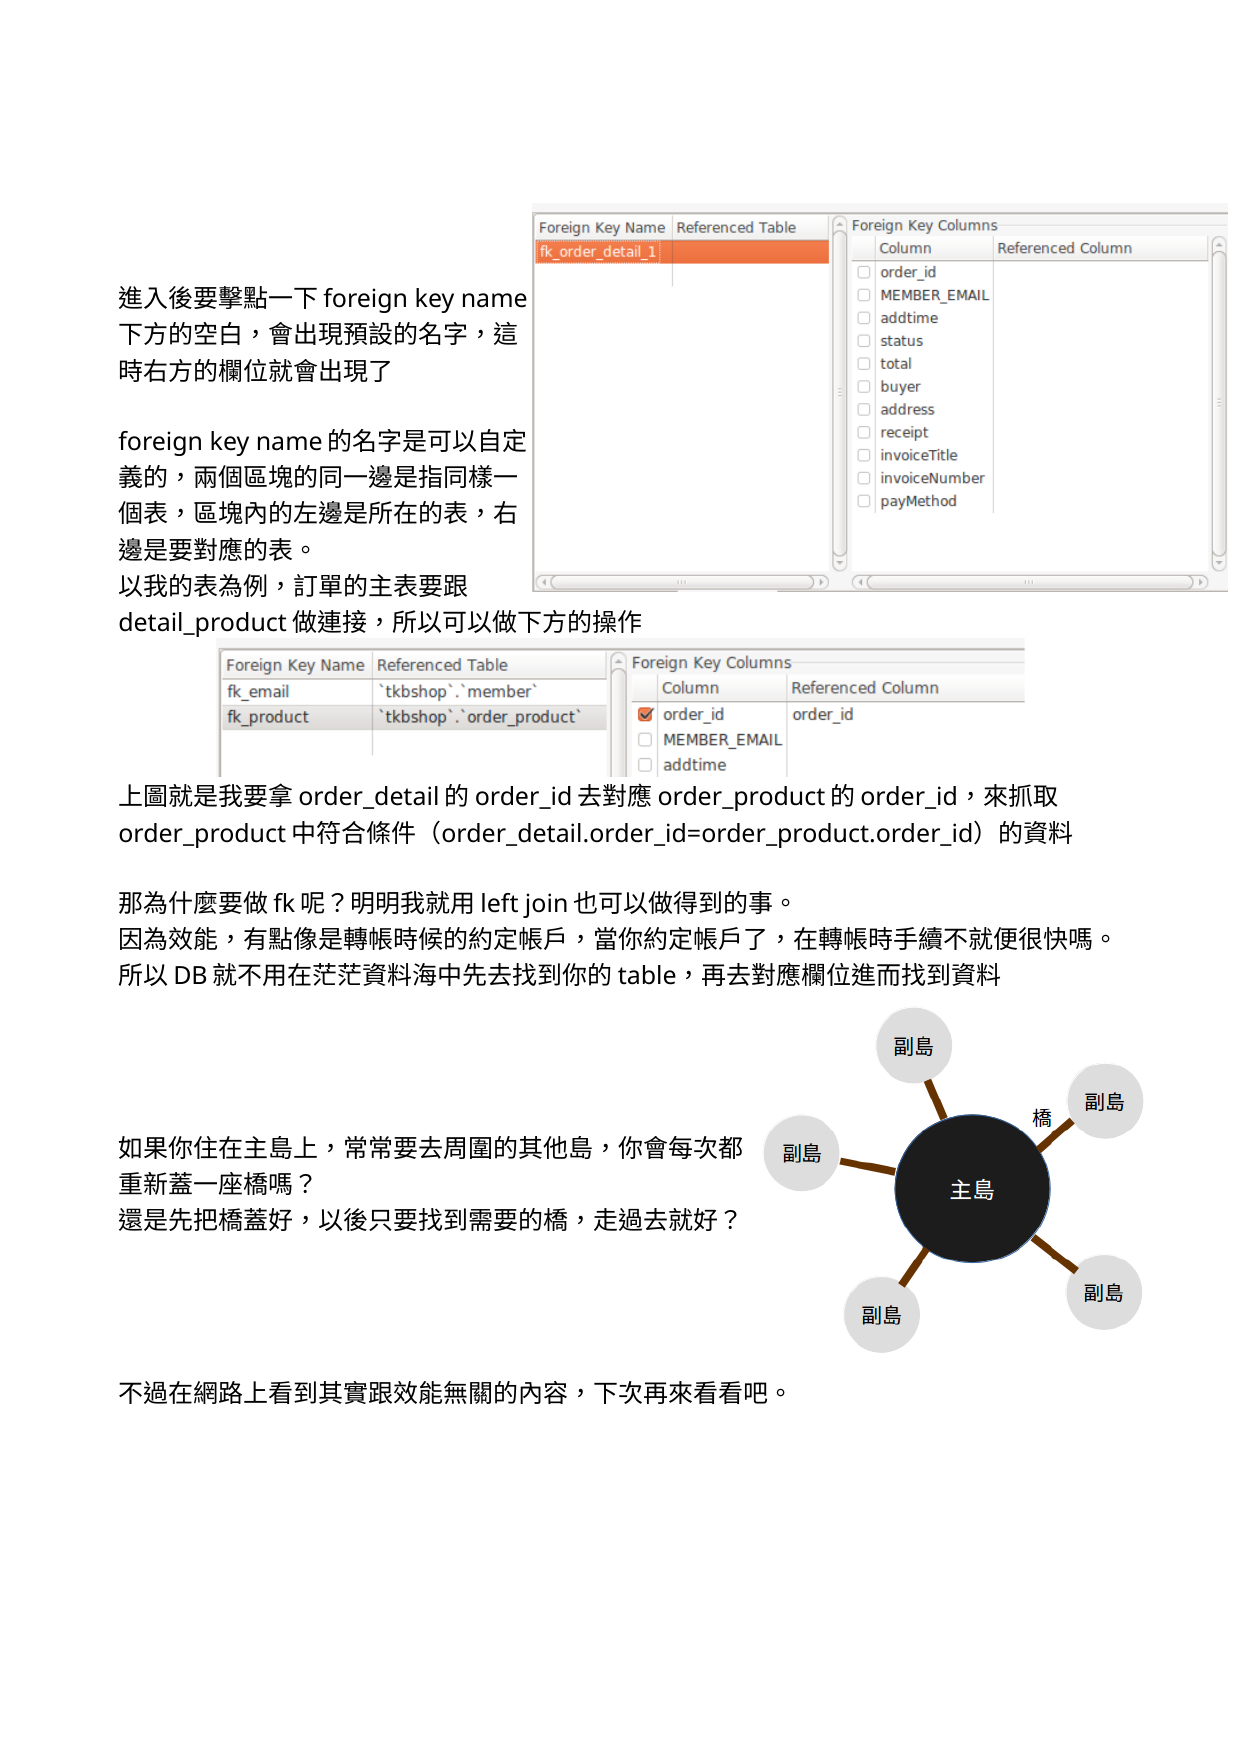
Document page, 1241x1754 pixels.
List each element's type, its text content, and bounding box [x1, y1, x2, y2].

text 那為什麼要做fk呢？明明我就用left join也可以做得到的事。 [118, 883, 1122, 919]
text 不過在網路上看到其實跟效能無關的內容，下次再來看看吧。 [118, 1373, 1122, 1409]
picture [215, 638, 1025, 777]
text 如果你住在主島上，常常要去周圍的其他島，你會每次都重新蓋一座橋嗎？ [118, 1128, 760, 1201]
text foreign key name的名字是可以自定義的，兩個區塊的同一邊是指同樣一個表，區塊內的左邊是所在的表，右邊是要對應的表。 [118, 421, 532, 566]
text 上圖就是我要拿order_detail的order_id去對應order_product的order_id，來抓取order_product中符合條件（order_detail.order_id=order_product.order_id）的資料 [118, 639, 1122, 849]
text 進入後要擊點一下foreign key name下方的空白，會出現預設的名字，這時右方的欄位就會出現了 [118, 278, 532, 387]
text 因為效能，有點像是轉帳時候的約定帳戶，當你約定帳戶了，在轉帳時手續不就便很快嗎。所以DB就不用在茫茫資料海中先去找到你的table，再去對應欄位進而找到資料 [118, 919, 1122, 992]
picture [760, 1001, 1149, 1357]
picture [532, 203, 1228, 592]
text 以我的表為例，訂單的主表要跟detail_product做連接，所以可以做下方的操作 [118, 566, 1122, 639]
text 還是先把橋蓋好，以後只要找到需要的橋，走過去就好？ [118, 1201, 760, 1237]
